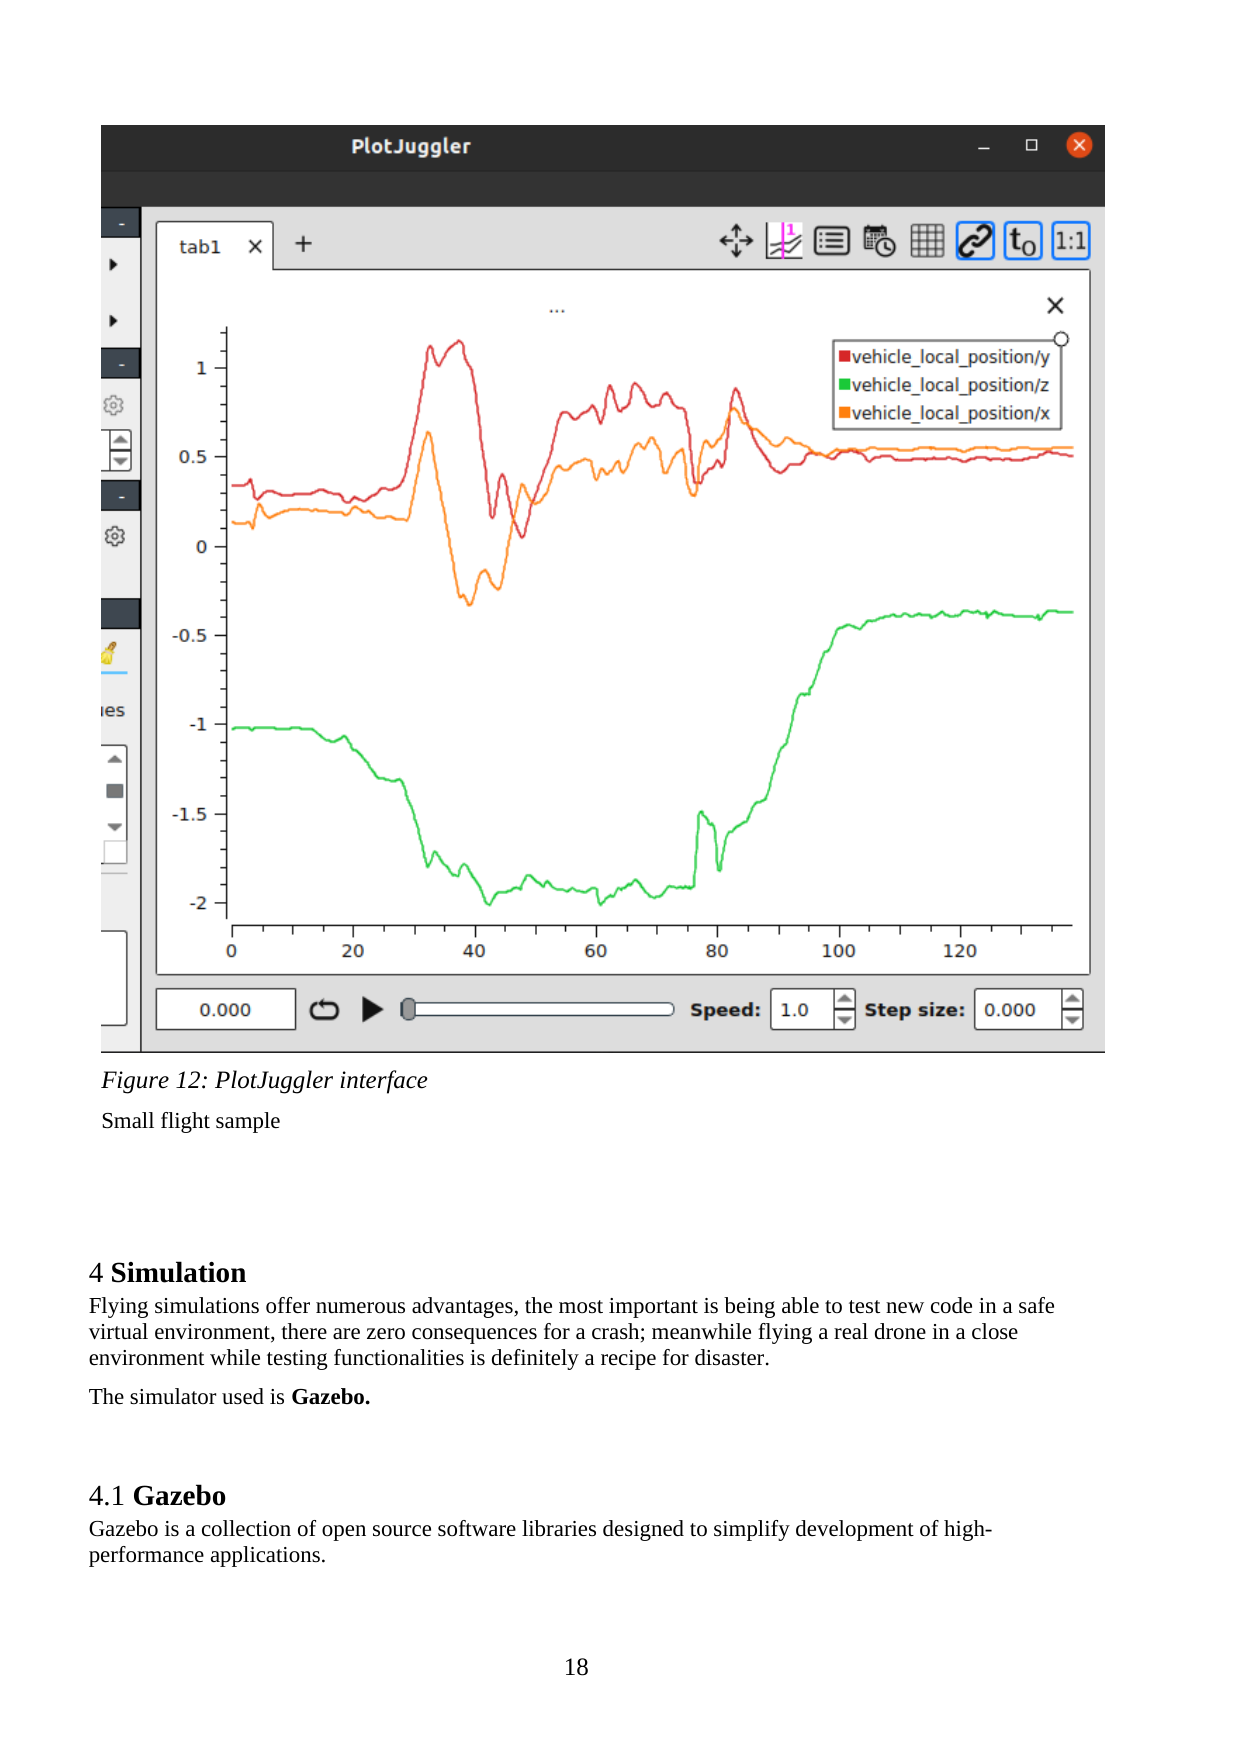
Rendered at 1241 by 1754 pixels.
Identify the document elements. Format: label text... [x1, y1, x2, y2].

picture [101, 125, 1105, 1053]
list The simulator used is Gazebo. [88, 1383, 1093, 1409]
subtitle 4 Simulation [88, 1255, 1093, 1289]
subtitle [101, 1094, 1105, 1107]
subtitle 4.1 Gazebo [88, 1478, 1093, 1512]
list Figure 12: PlotJuggler interface [101, 1053, 1105, 1094]
list Gazebo is a collection of open source software libraries designed to simplify development of high-performance applications. [88, 1515, 1093, 1568]
subtitle [101, 112, 1105, 125]
list Flying simulations offer numerous advantages, the most important is being able to test new code in a safe virtual environment, there are zero consequences for a crash; meanwhile flying a real drone in a close environment while testing functionalities is definitely a recipe for disaster. [88, 1292, 1093, 1371]
list Small flight sample [101, 1107, 1105, 1133]
